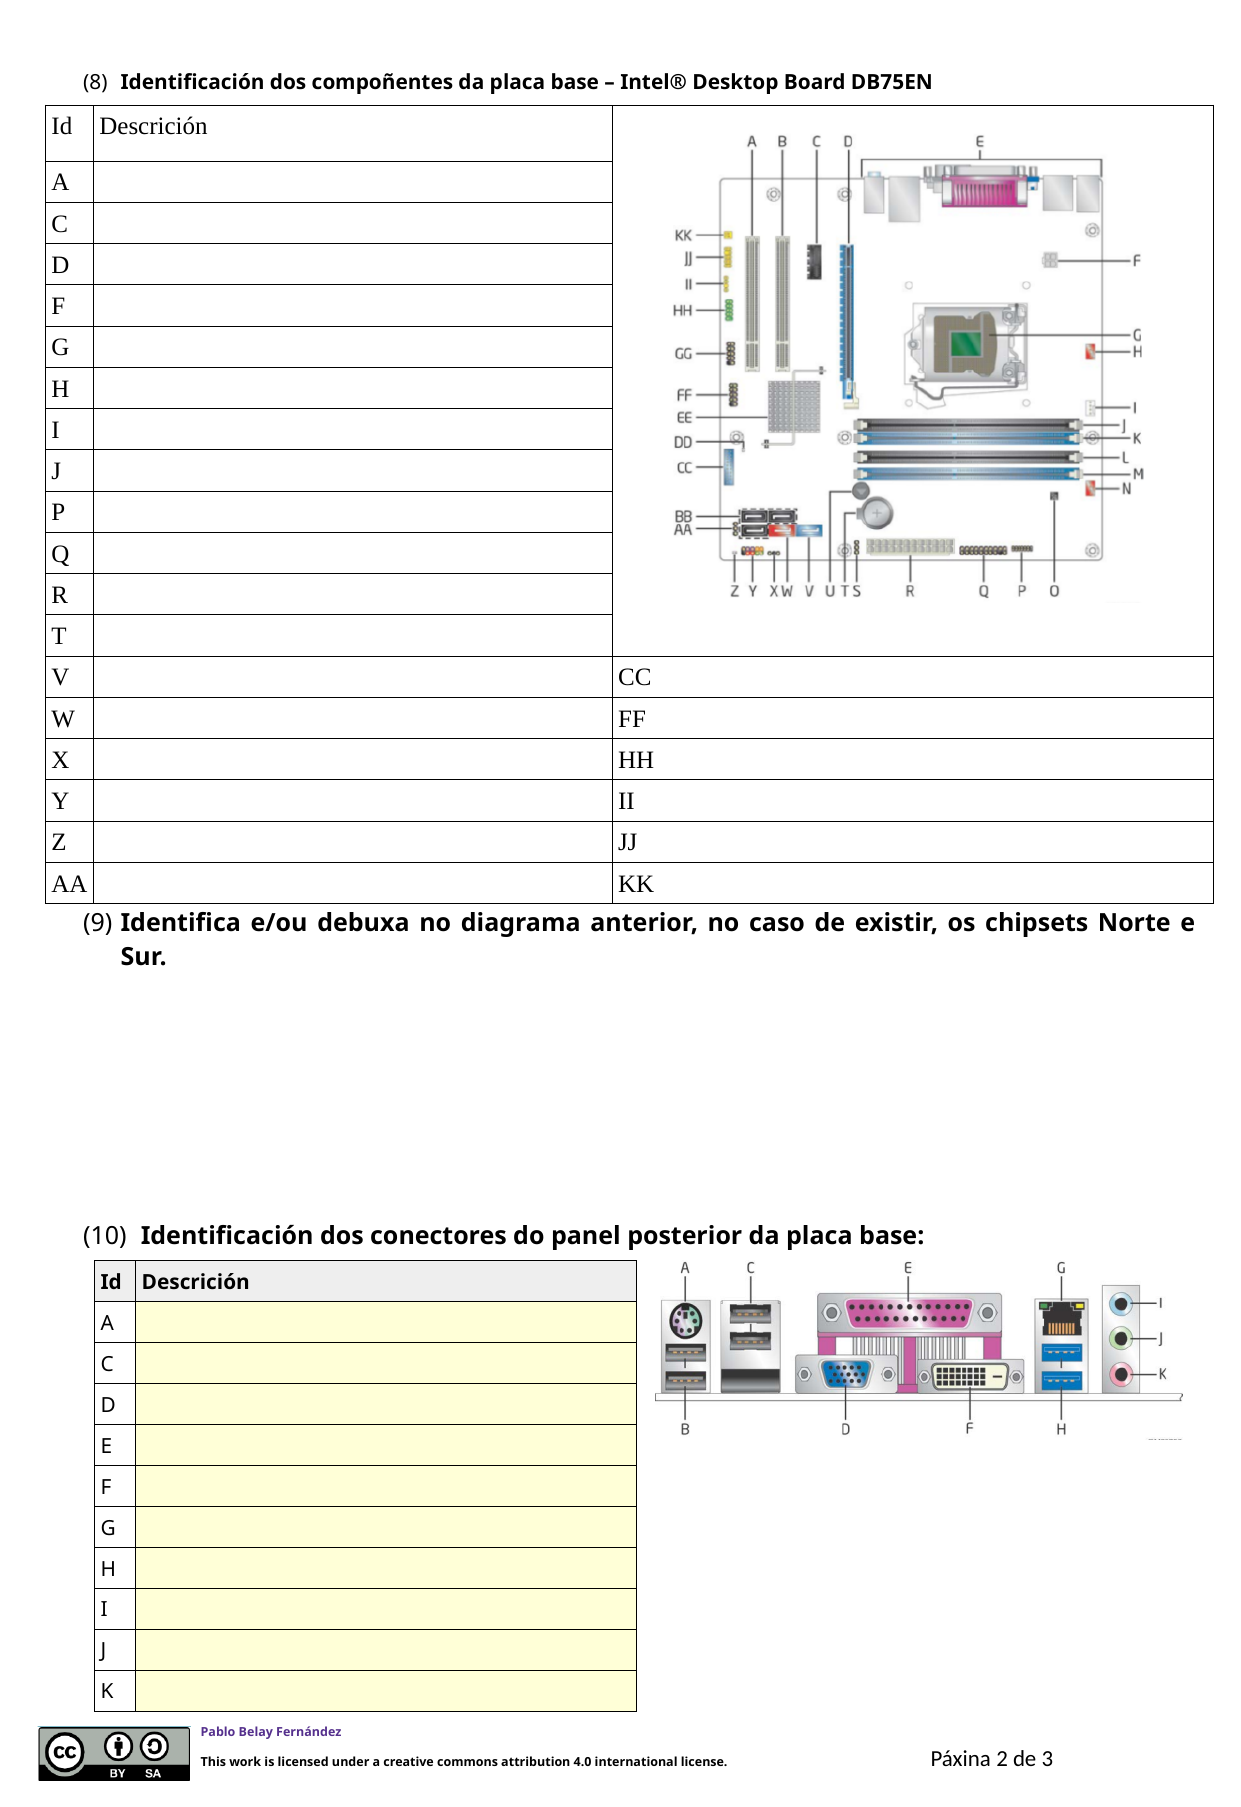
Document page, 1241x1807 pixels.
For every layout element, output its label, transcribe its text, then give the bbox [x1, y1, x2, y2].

table_cell W [46, 698, 93, 738]
table_cell [136, 1630, 636, 1670]
table_cell [94, 863, 612, 903]
table_cell [94, 780, 612, 821]
table_header Id [46, 106, 93, 161]
table_header Descrición [136, 1261, 636, 1301]
table_cell J [46, 450, 93, 491]
table_cell D [46, 244, 93, 284]
table_header Descrición [94, 106, 612, 161]
table_cell A [46, 162, 93, 202]
table_cell AA [46, 863, 93, 903]
table_cell [94, 533, 612, 573]
table_cell C [95, 1343, 135, 1383]
table_cell J [95, 1630, 135, 1670]
table_cell [136, 1302, 636, 1342]
table_cell HH [613, 739, 1213, 779]
table_cell [136, 1466, 636, 1506]
table_cell [94, 409, 612, 449]
table_cell [94, 822, 612, 862]
table_cell [94, 450, 612, 491]
table_cell [94, 285, 612, 326]
table_cell [94, 162, 612, 202]
table_cell T [46, 615, 93, 656]
table_cell [136, 1589, 636, 1629]
table_cell [94, 615, 612, 656]
table_cell K [95, 1671, 135, 1711]
table_cell CC [613, 657, 1213, 697]
table_cell F [46, 285, 93, 326]
table_cell [94, 244, 612, 284]
table_cell [136, 1425, 636, 1465]
table_cell [136, 1343, 636, 1383]
picture [640, 1254, 1206, 1440]
table_cell Q [46, 533, 93, 573]
table_cell A [95, 1302, 135, 1342]
table_cell F [95, 1466, 135, 1506]
picture [654, 128, 1156, 631]
table_cell E [95, 1425, 135, 1465]
table_cell H [46, 368, 93, 408]
table_cell P [46, 492, 93, 532]
picture [37, 1725, 191, 1783]
list Identificación dos conectores do panel posterior da placa base: [83, 1217, 1197, 1251]
table_cell [94, 327, 612, 367]
table_cell [94, 368, 612, 408]
table_cell I [46, 409, 93, 449]
list Identificación dos compoñentes da placa base – Intel® Desktop Board DB75EN [83, 67, 1197, 96]
table_cell II [613, 780, 1213, 821]
table_cell JJ [613, 822, 1213, 862]
table_cell [94, 574, 612, 614]
table_cell [94, 203, 612, 243]
table_cell G [95, 1507, 135, 1547]
table_cell X [46, 739, 93, 779]
table_cell [136, 1507, 636, 1547]
table_cell V [46, 657, 93, 697]
table_cell C [46, 203, 93, 243]
table_cell [94, 492, 612, 532]
table_cell FF [613, 698, 1213, 738]
table_cell [136, 1671, 636, 1711]
table_header Id [95, 1261, 135, 1301]
table_cell D [95, 1384, 135, 1424]
table_cell H [95, 1548, 135, 1588]
table_cell KK [613, 863, 1213, 903]
table_cell I [95, 1589, 135, 1629]
table_cell [94, 698, 612, 738]
table_cell R [46, 574, 93, 614]
table_cell Z [46, 822, 93, 862]
table_cell G [46, 327, 93, 367]
list Identifica e/ou debuxa no diagrama anterior, no caso de existir, os chipsets Norte e Sur. [83, 904, 1197, 972]
table_cell [94, 739, 612, 779]
table_cell [136, 1548, 636, 1588]
table_cell Y [46, 780, 93, 821]
table_header [613, 106, 1213, 656]
table_cell [136, 1384, 636, 1424]
table_cell [94, 657, 612, 697]
